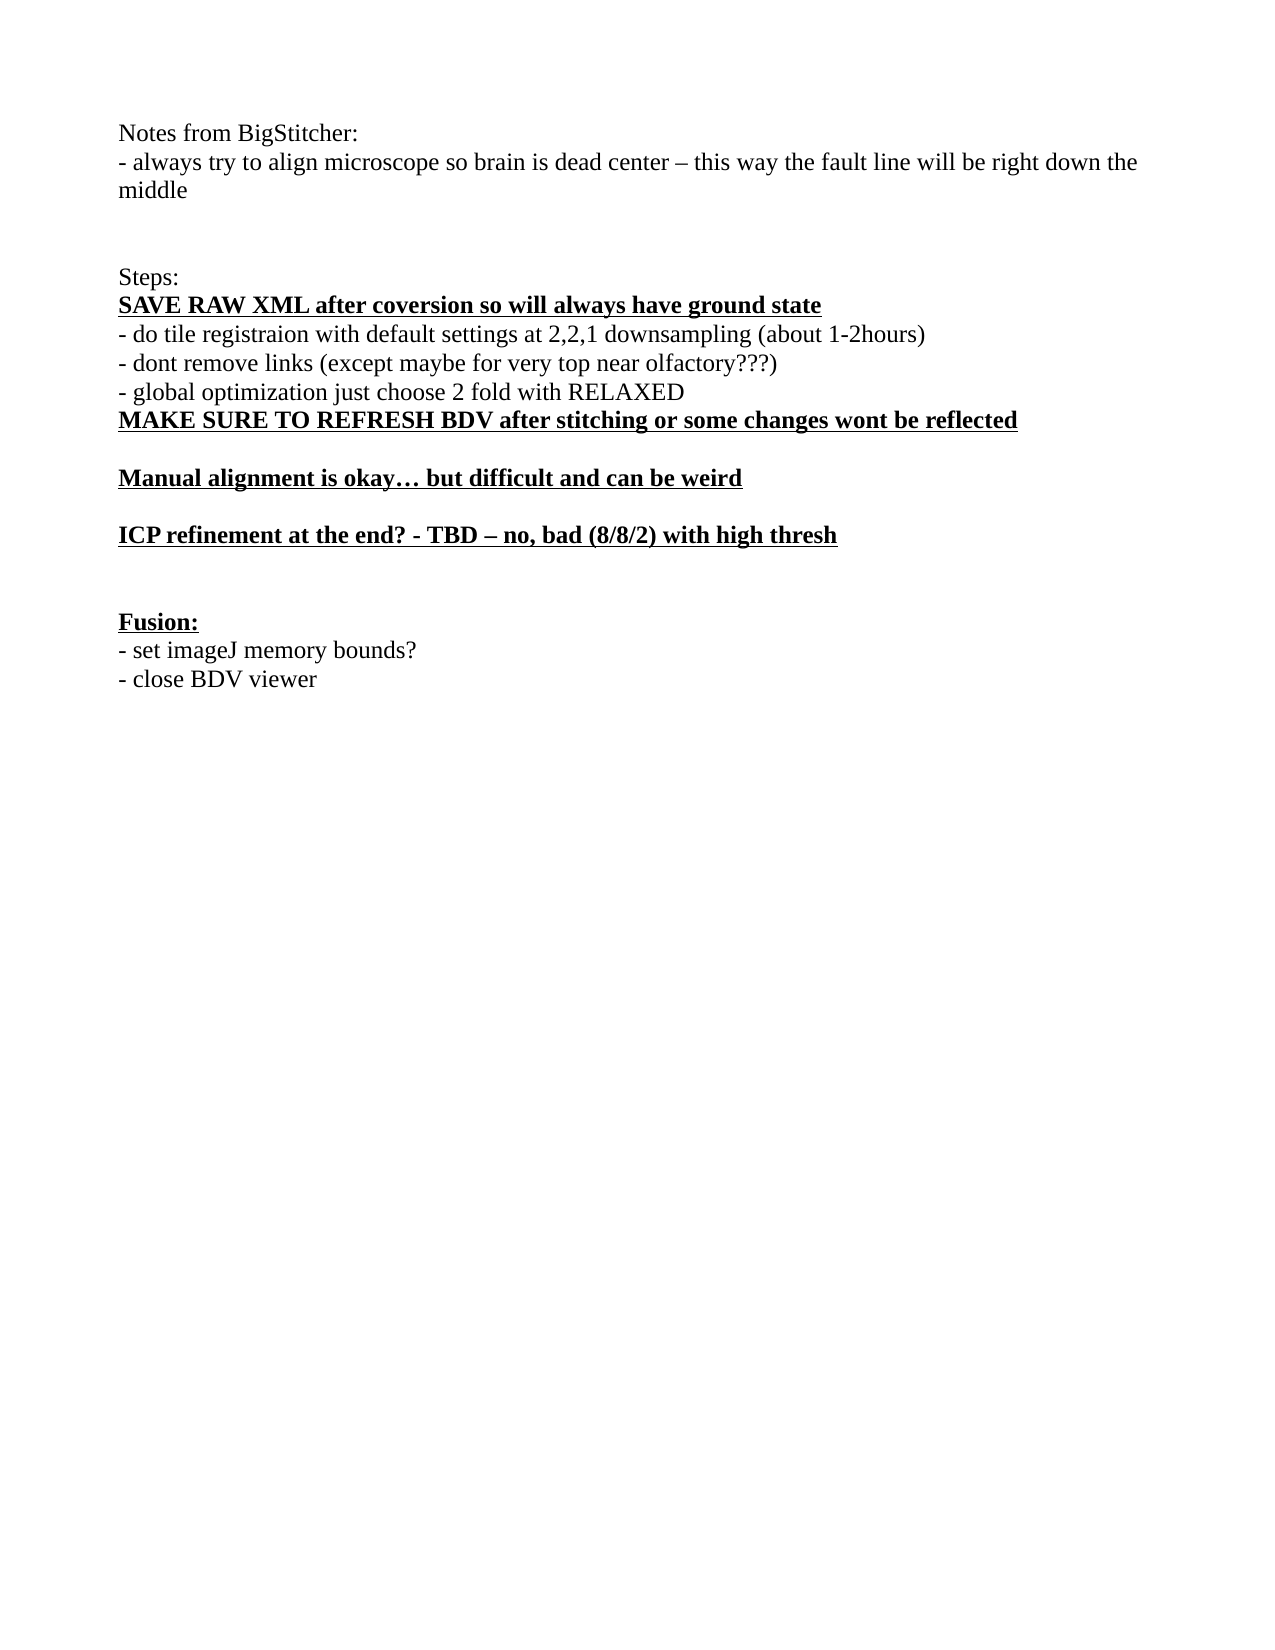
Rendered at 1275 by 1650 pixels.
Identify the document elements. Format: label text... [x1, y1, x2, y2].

text - set imageJ memory bounds? [118, 636, 1157, 664]
text MAKE SURE TO REFRESH BDV after stitching or some changes wont be reflected [118, 406, 1157, 434]
text - dont remove links (except maybe for very top near olfactory???) [118, 348, 1157, 377]
text - do tile registraion with default settings at 2,2,1 downsampling (about 1-2hours) [118, 319, 1157, 348]
text Manual alignment is okay… but difficult and can be weird [118, 463, 1157, 492]
text - global optimization just choose 2 fold with RELAXED [118, 377, 1157, 406]
text Notes from BigStitcher: [118, 118, 1157, 147]
text Steps: [118, 262, 1157, 291]
text ICP refinement at the end? - TBD – no, bad (8/8/2) with high thresh [118, 521, 1157, 549]
text Fusion: [118, 607, 1157, 636]
text - always try to align microscope so brain is dead center – this way the fault line will be right down the middle [118, 147, 1157, 204]
text - close BDV viewer [118, 664, 1157, 693]
text SAVE RAW XML after coversion so will always have ground state [118, 291, 1157, 319]
